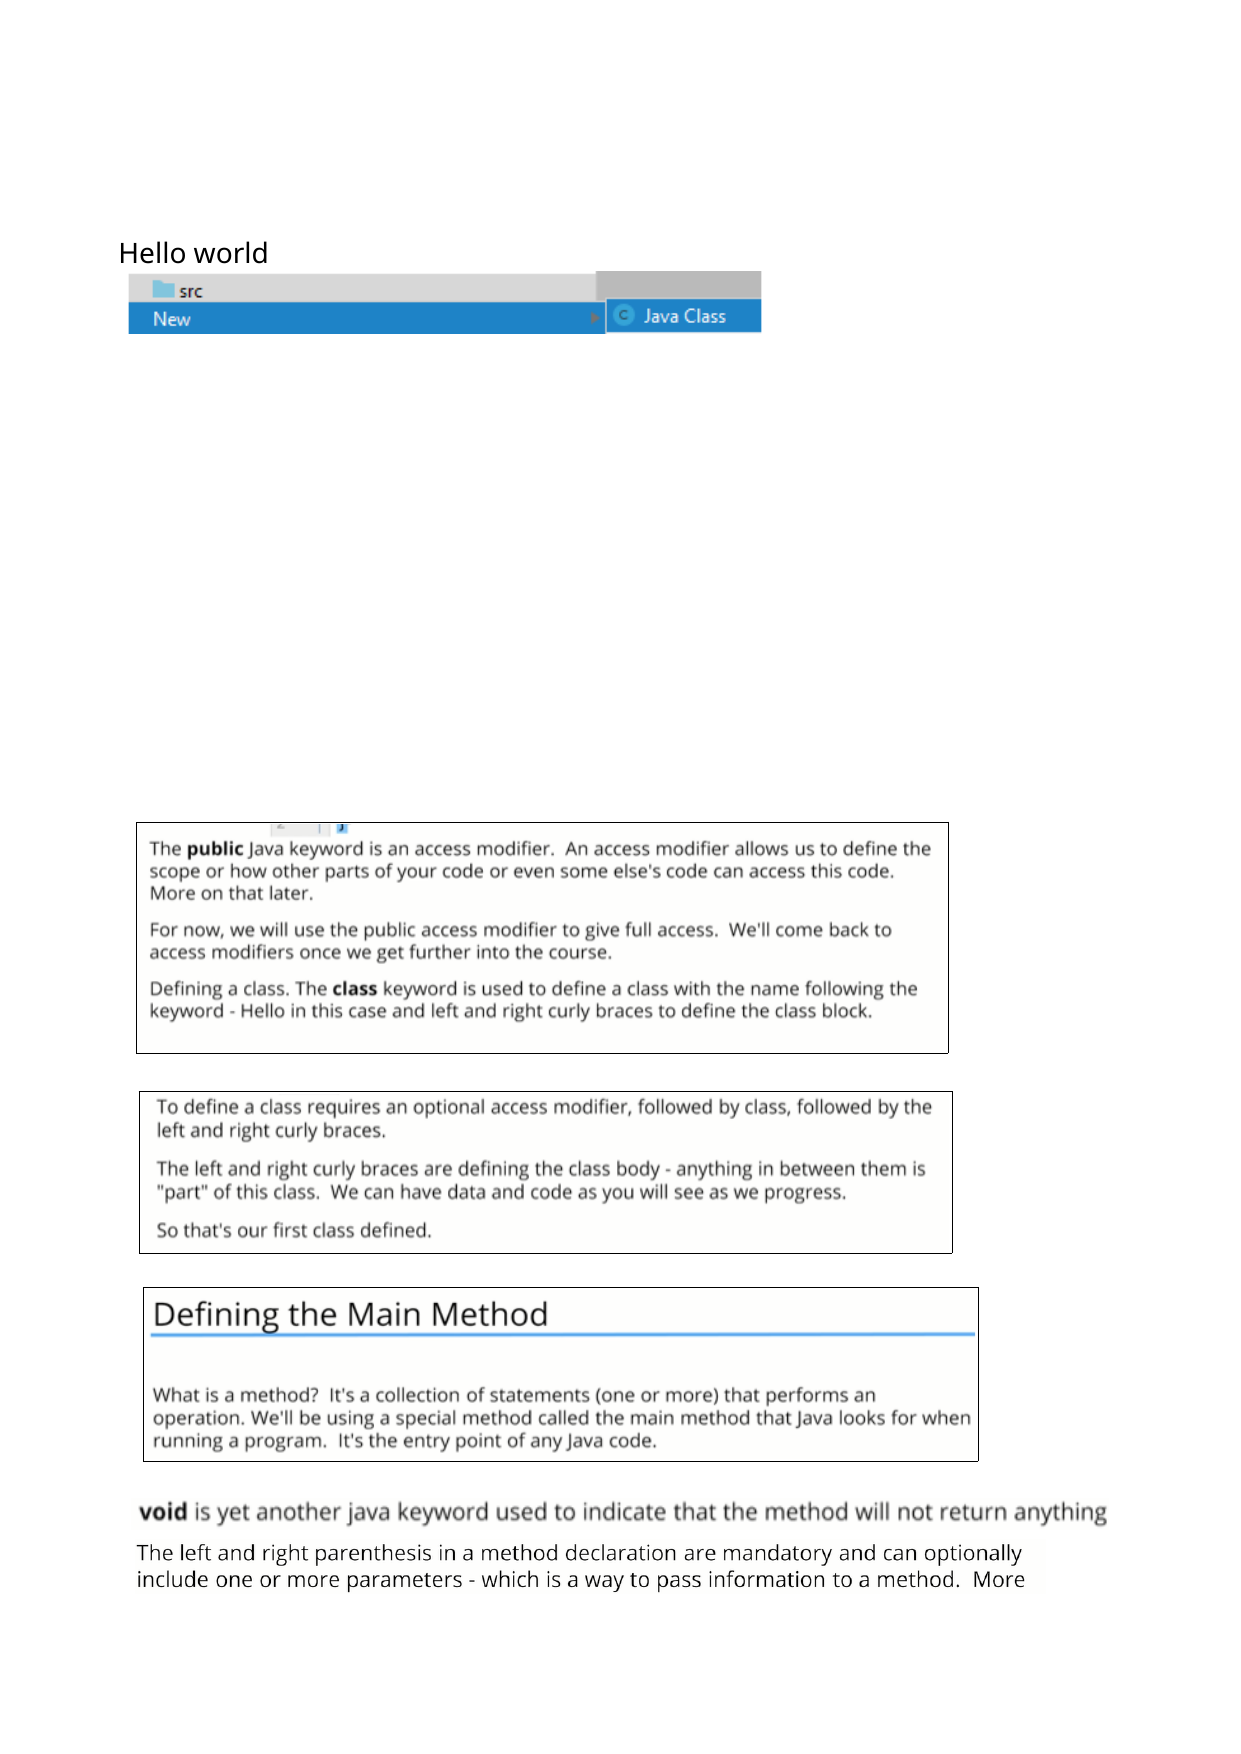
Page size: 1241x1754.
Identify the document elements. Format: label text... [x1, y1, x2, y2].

picture [134, 1539, 1046, 1594]
picture [139, 824, 945, 1050]
picture [146, 1290, 976, 1459]
picture [128, 271, 762, 334]
picture [141, 1094, 949, 1250]
text Hello world [118, 233, 1122, 271]
picture [131, 1498, 1110, 1530]
